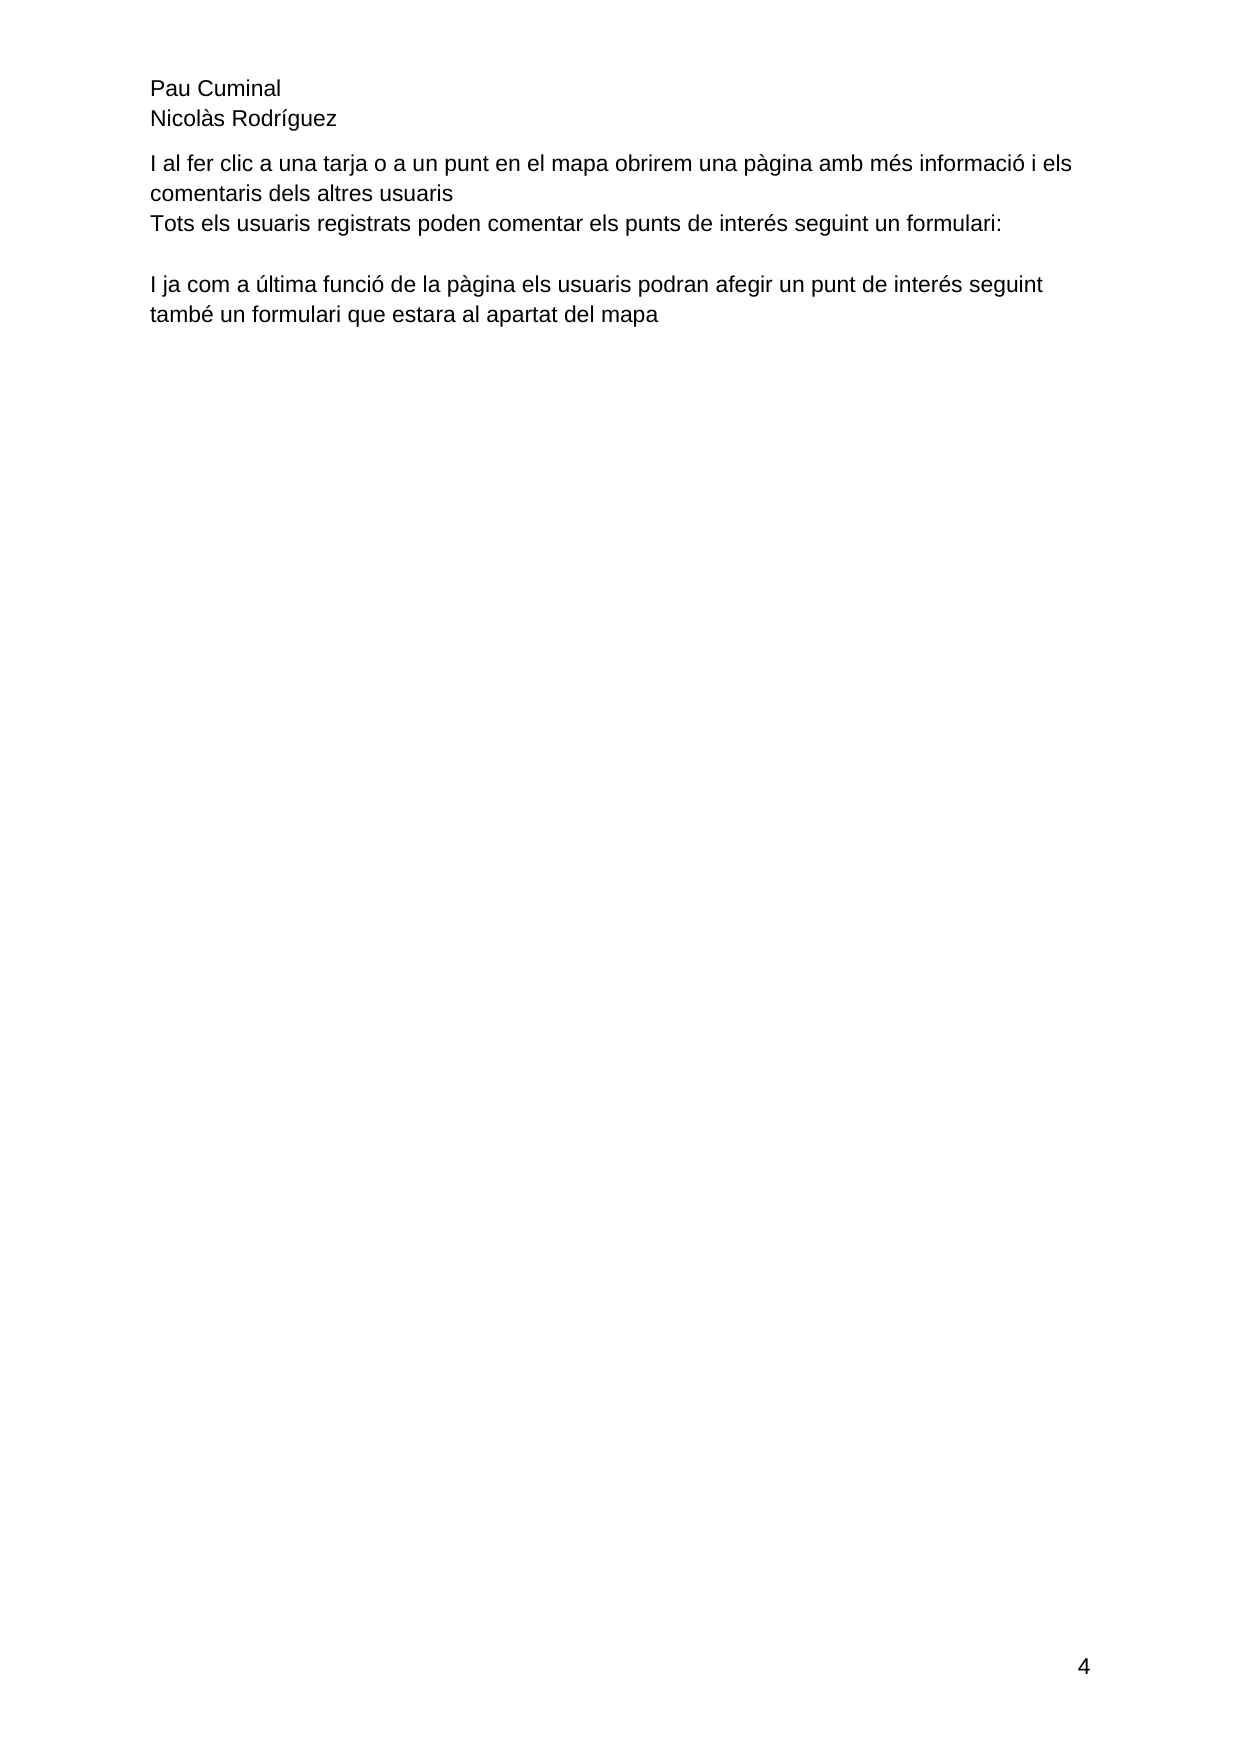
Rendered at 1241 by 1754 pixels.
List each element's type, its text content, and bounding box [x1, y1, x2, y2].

text I al fer clic a una tarja o a un punt en el mapa obrirem una pàgina amb més informació i els comentaris dels altres usuaris [150, 150, 1090, 207]
text Tots els usuaris registrats poden comentar els punts de interés seguint un formulari: [150, 210, 1090, 237]
text I ja com a última funció de la pàgina els usuaris podran afegir un punt de interés seguint també un formulari que estara al apartat del mapa [150, 271, 1090, 327]
